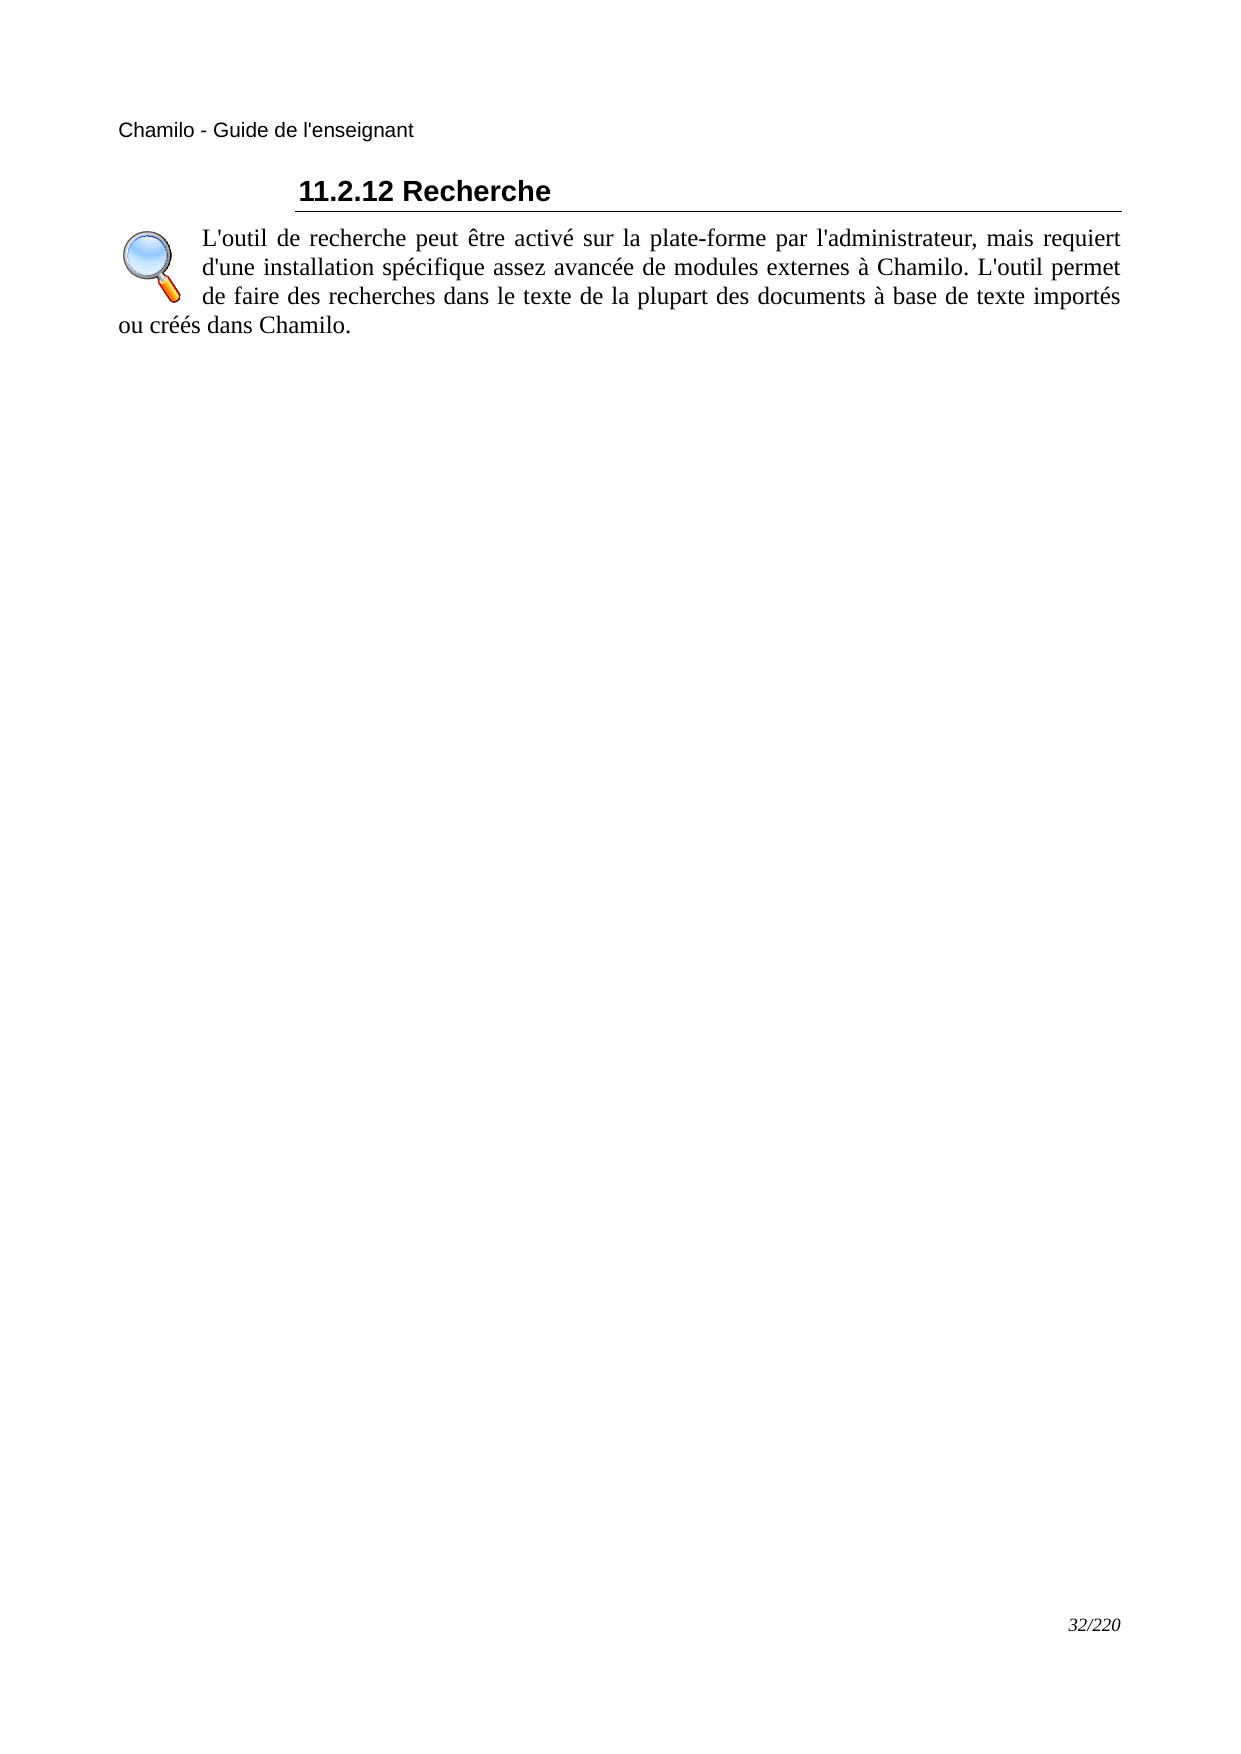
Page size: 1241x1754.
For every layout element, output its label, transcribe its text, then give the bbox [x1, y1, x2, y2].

text L'outil de recherche peut être activé sur la plate-forme par l'administrateur, mais requiert d'une installation spécifique assez avancée de modules externes à Chamilo. L'outil permet de faire des recherches dans le texte de la plupart des documents à base de texte importés ou créés dans Chamilo. [118, 223, 1122, 338]
subtitle Recherche [295, 172, 1122, 211]
